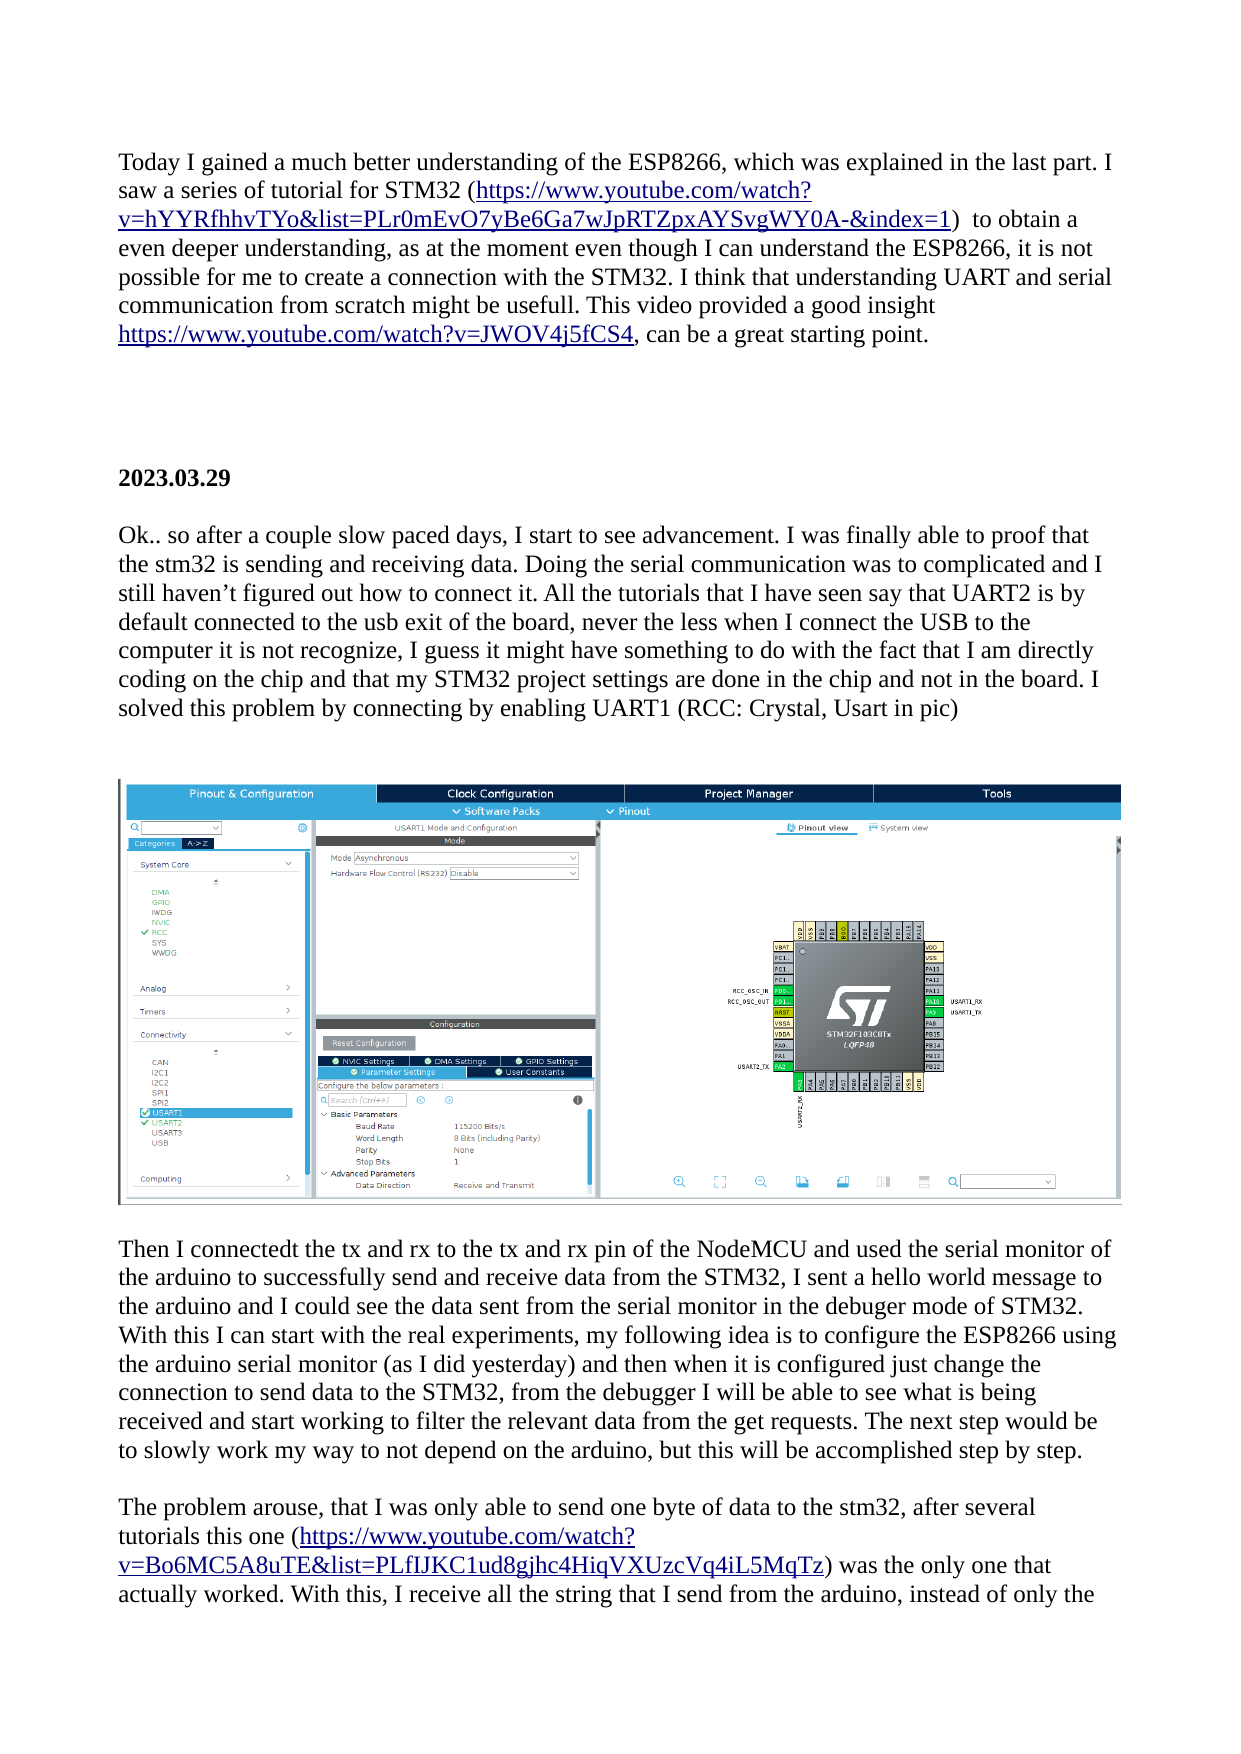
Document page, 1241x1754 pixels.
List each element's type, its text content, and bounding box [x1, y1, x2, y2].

text The problem arouse, that I was only able to send one byte of data to the stm32, after several tutorials this one (https://www.youtube.com/watch?v=Bo6MC5A8uTE&list=PLfIJKC1ud8gjhc4HiqVXUzcVq4iL5MqTz) was the only one that actually worked. With this, I receive all the string that I send from the arduino, instead of only the [118, 1492, 1122, 1607]
text 2023.03.29 [118, 463, 1122, 492]
picture [118, 779, 1123, 1205]
text Then I connectedt the tx and rx to the tx and rx pin of the NodeMCU and used the serial monitor of the arduino to successfully send and receive data from the STM32, I sent a hello world message to the arduino and I could see the data sent from the serial monitor in the debuger mode of STM32. With this I can start with the real experiments, my following idea is to configure the ESP8266 using the arduino serial monitor (as I did yesterday) and then when it is configured just change the connection to send data to the STM32, from the debugger I will be able to see what is being received and start working to filter the relevant data from the get requests. The next step would be to slowly work my way to not depend on the arduino, but this will be accomplished step by step. [118, 1234, 1122, 1464]
text Ok.. so after a couple slow paced days, I start to see advancement. I was finally able to proof that the stm32 is sending and receiving data. Doing the serial communication was to complicated and I still haven’t figured out how to connect it. All the tutorials that I have seen say that UART2 is by default connected to the usb exit of the board, never the less when I connect the USB to the computer it is not recognize, I guess it might have something to do with the fact that I am directly coding on the chip and that my STM32 project settings are done in the chip and not in the board. I solved this problem by connecting by enabling UART1 (RCC: Crystal, Usart in pic) [118, 521, 1122, 722]
text Today I gained a much better understanding of the ESP8266, which was explained in the last part. I saw a series of tutorial for STM32 (https://www.youtube.com/watch?v=hYYRfhhvTYo&list=PLr0mEvO7yBe6Ga7wJpRTZpxAYSvgWY0A-&index=1) to obtain a even deeper understanding, as at the moment even though I can understand the ESP8266, it is not possible for me to create a connection with the STM32. I think that understanding UART and serial communication from scratch might be usefull. This video provided a good insight https://www.youtube.com/watch?v=JWOV4j5fCS4, can be a great starting point. [118, 147, 1122, 348]
